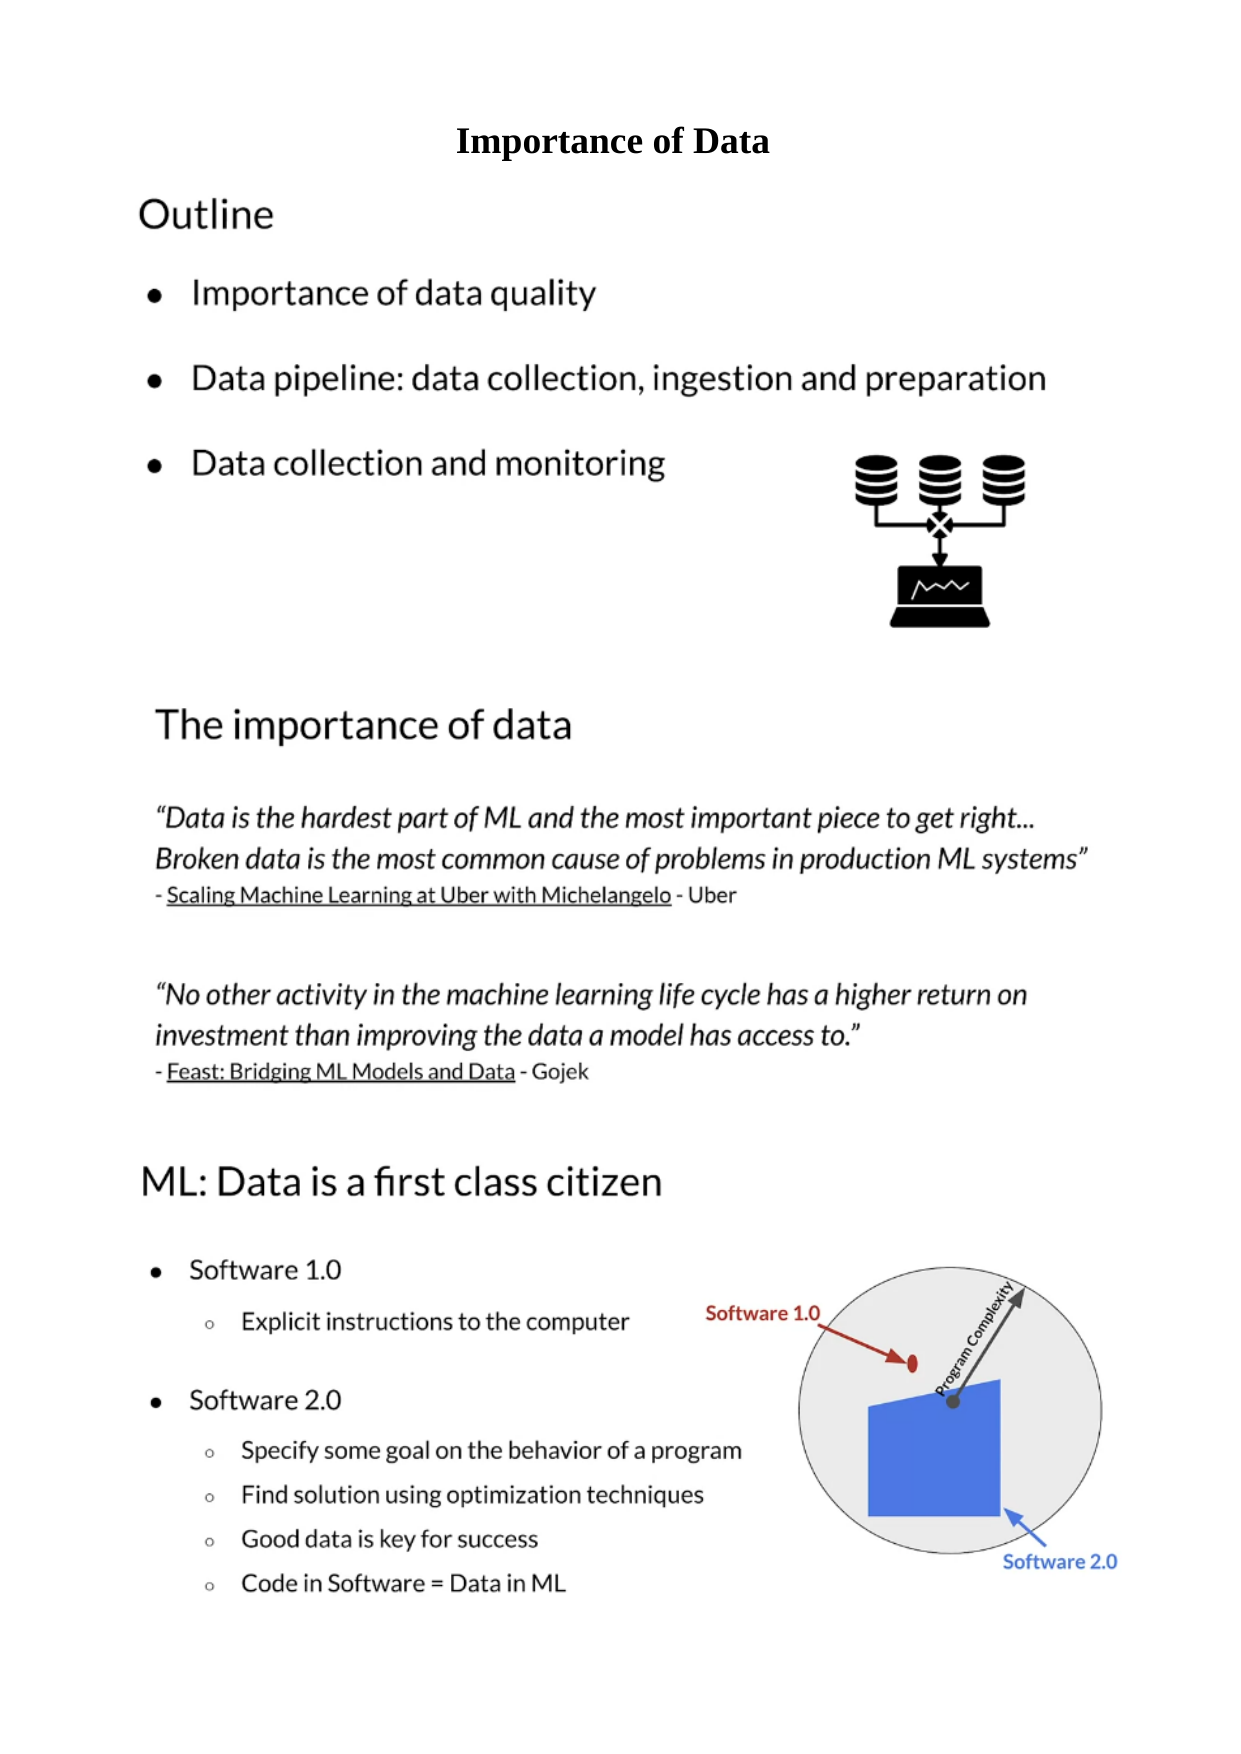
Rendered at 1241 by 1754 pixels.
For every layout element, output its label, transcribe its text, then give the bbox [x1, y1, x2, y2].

picture [118, 694, 1123, 1098]
text Importance of Data [118, 118, 1122, 161]
picture [118, 190, 1123, 637]
picture [118, 1155, 1123, 1599]
